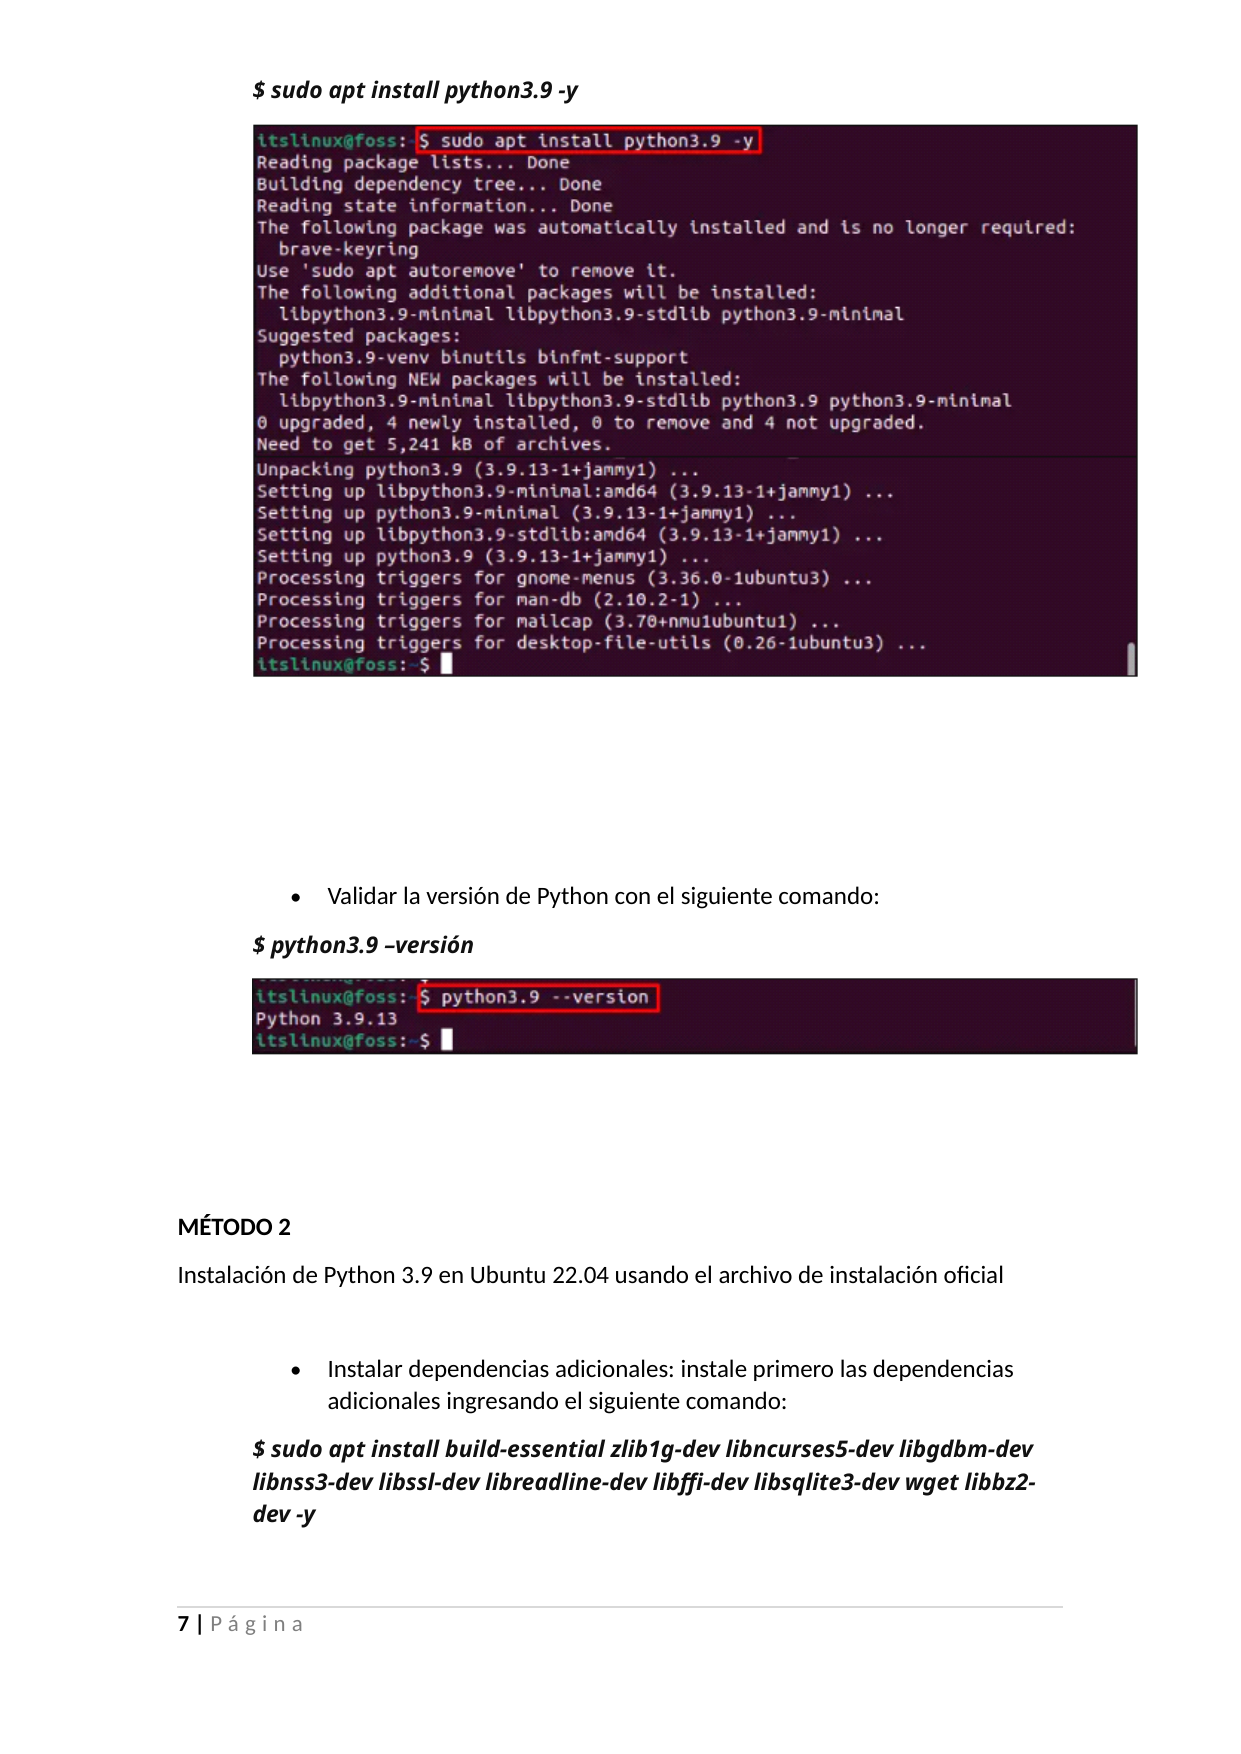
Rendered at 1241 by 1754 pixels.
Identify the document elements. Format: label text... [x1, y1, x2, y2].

text $ python3.9 –versión [252, 929, 1063, 960]
list Validar la versión de Python con el siguiente comando: [290, 880, 1063, 911]
text MÉTODO 2 [177, 1211, 1063, 1241]
text $ sudo apt install python3.9 -y [252, 74, 1063, 105]
text Instalación de Python 3.9 en Ubuntu 22.04 usando el archivo de instalación oficial [177, 1259, 1063, 1289]
text $ sudo apt install build-essential zlib1g-dev libncurses5-dev libgdbm-dev libnss3-dev libssl-dev libreadline-dev libffi-dev libsqlite3-dev wget libbz2-dev -y [252, 1433, 1063, 1529]
list Instalar dependencias adicionales: instale primero las dependencias adicionales ingresando el siguiente comando: [290, 1353, 1063, 1415]
